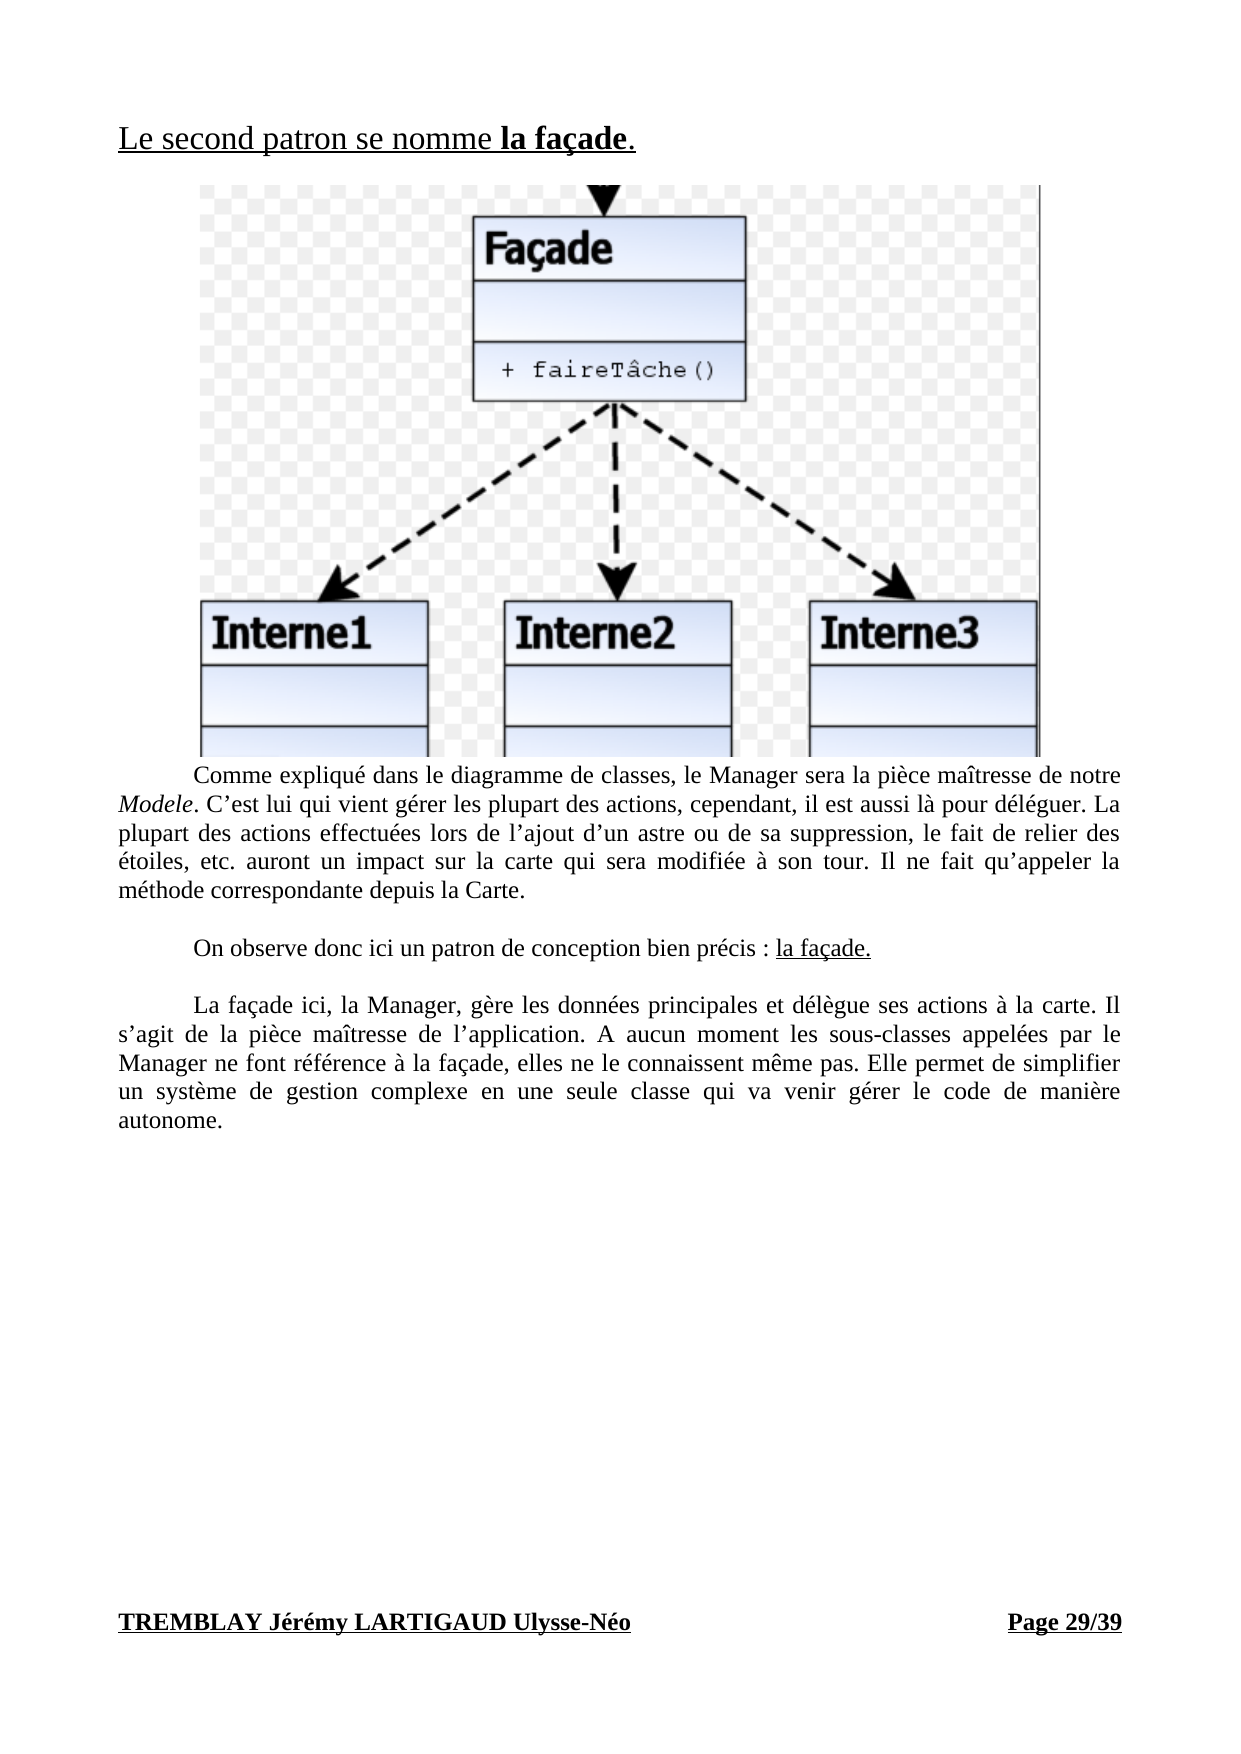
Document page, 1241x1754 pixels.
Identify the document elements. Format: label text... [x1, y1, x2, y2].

picture [199, 185, 1041, 757]
text Le second patron se nomme la façade. [118, 118, 1122, 156]
text La façade ici, la Manager, gère les données principales et délègue ses actions à la carte. Il s’agit de la pièce maîtresse de l’application. A aucun moment les sous-classes appelées par le Manager ne font référence à la façade, elles ne le connaissent même pas. Elle permet de simplifier un système de gestion complexe en une seule classe qui va venir gérer le code de manière autonome. [118, 990, 1122, 1134]
text Comme expliqué dans le diagramme de classes, le Manager sera la pièce maîtresse de notre Modele. C’est lui qui vient gérer les plupart des actions, cependant, il est aussi là pour déléguer. La plupart des actions effectuées lors de l’ajout d’un astre ou de sa suppression, le fait de relier des étoiles, etc. auront un impact sur la carte qui sera modifiée à son tour. Il ne fait qu’appeler la méthode correspondante depuis la Carte. [118, 760, 1122, 904]
text On observe donc ici un patron de conception bien précis : la façade. [118, 933, 1122, 961]
